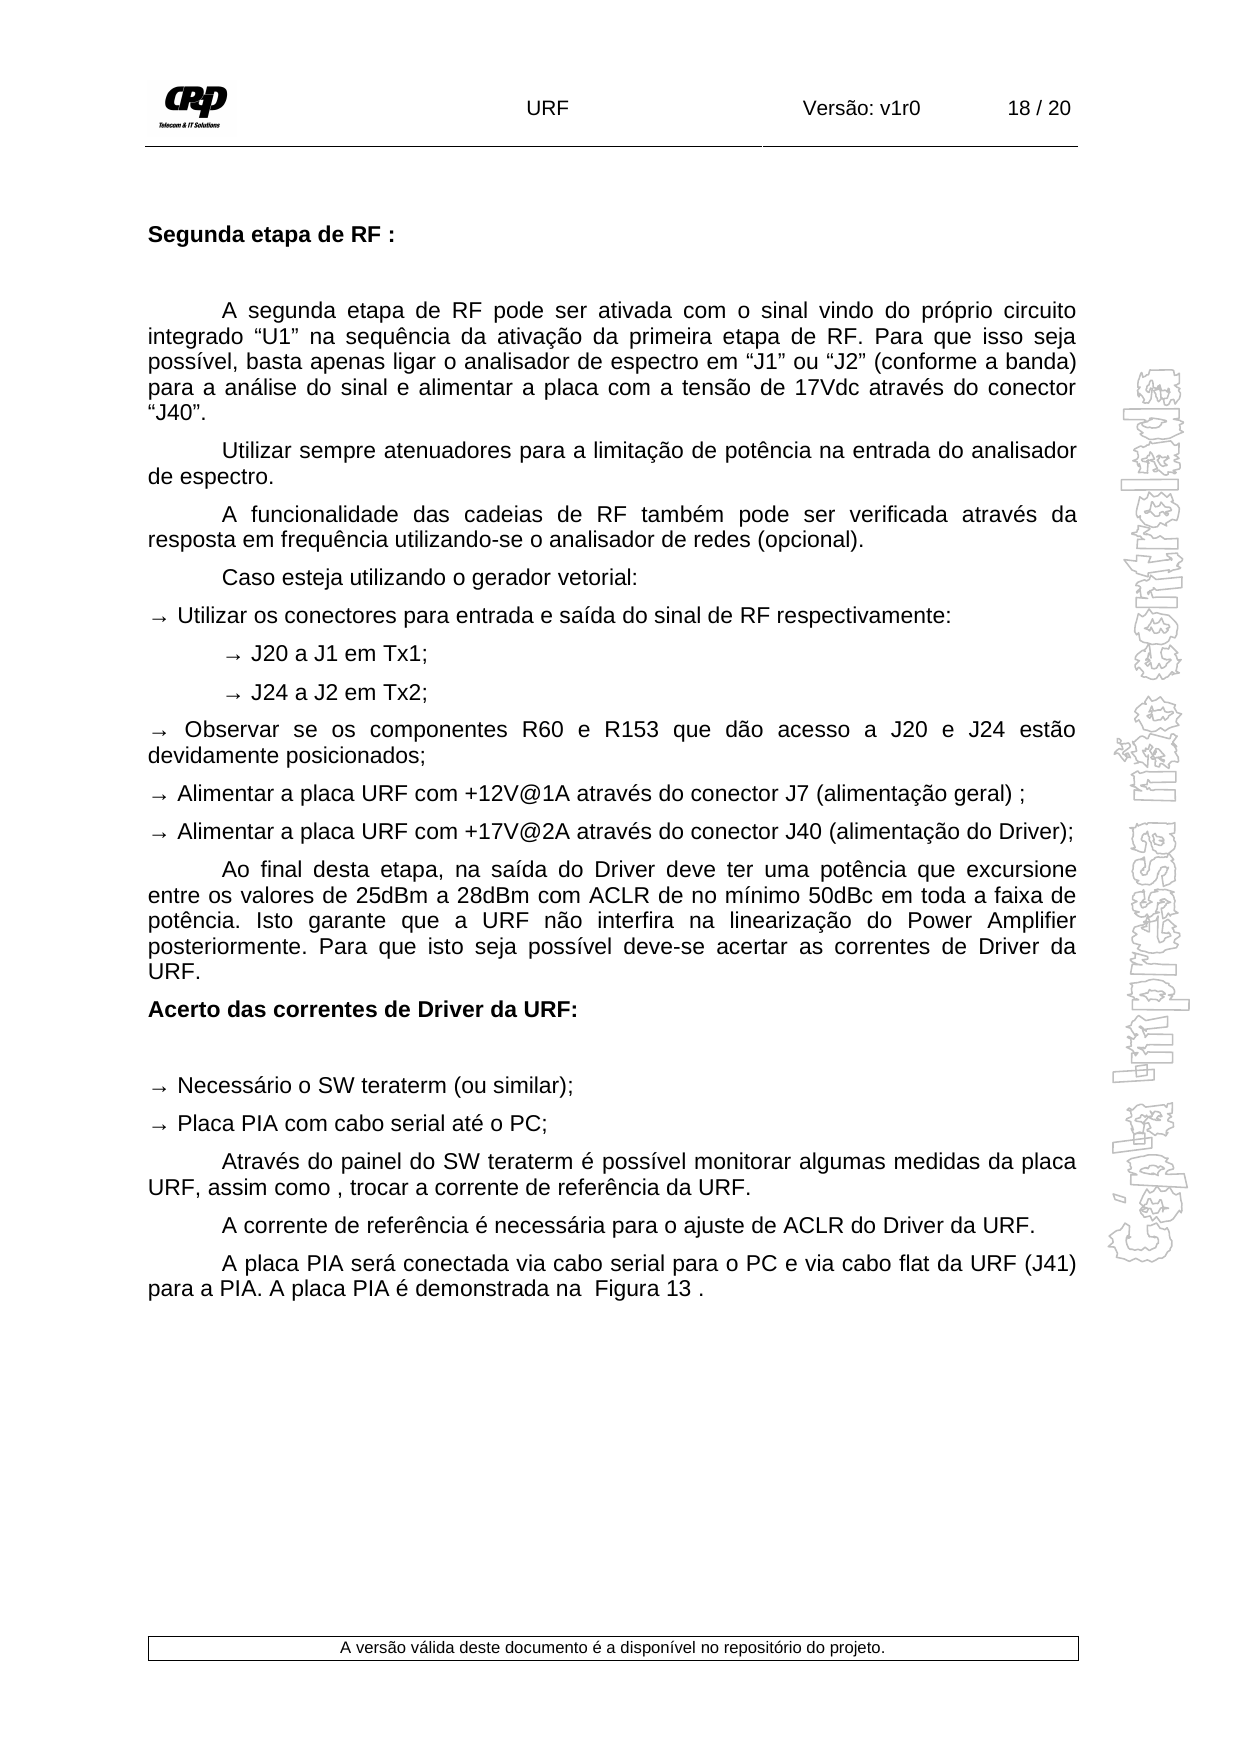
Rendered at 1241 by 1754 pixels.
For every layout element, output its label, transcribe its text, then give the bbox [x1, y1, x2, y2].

text Utilizar sempre atenuadores para a limitação de potência na entrada do analisador de espectro. [148, 438, 1078, 489]
text A corrente de referência é necessária para o ajuste de ACLR do Driver da URF. [148, 1212, 1078, 1238]
subtitle Acerto das correntes de Driver da URF: [148, 997, 1078, 1022]
text A funcionalidade das cadeias de RF também pode ser verificada através da resposta em frequência utilizando-se o analisador de redes (opcional). [148, 502, 1078, 553]
text Ao final desta etapa, na saída do Driver deve ter uma potência que excursione entre os valores de 25dBm a 28dBm com ACLR de no mínimo 50dBc em toda a faixa de potência. Isto garante que a URF não interfira na linearização do Power Amplifier posteriormente. Para que isto seja possível deve-se acertar as correntes de Driver da URF. [148, 857, 1078, 984]
text → Alimentar a placa URF com +17V@2A através do conector J40 (alimentação do Driver); [148, 819, 1078, 844]
picture [147, 80, 237, 137]
subtitle Segunda etapa de RF : [148, 222, 1078, 247]
text → Necessário o SW teraterm (ou similar); [148, 1073, 1078, 1098]
text Através do painel do SW teraterm é possível monitorar algumas medidas da placa URF, assim como , trocar a corrente de referência da URF. [148, 1149, 1078, 1200]
text Caso esteja utilizando o gerador vetorial: [148, 565, 1078, 591]
text A segunda etapa de RF pode ser ativada com o sinal vindo do próprio circuito integrado “U1” na sequência da ativação da primeira etapa de RF. Para que isso seja possível, basta apenas ligar o analisador de espectro em “J1” ou “J2” (conforme a banda) para a análise do sinal e alimentar a placa com a tensão de 17Vdc através do conector “J40”. [148, 298, 1078, 426]
text → J24 a J2 em Tx2; [148, 679, 1078, 705]
text → Alimentar a placa URF com +12V@1A através do conector J7 (alimentação geral) ; [148, 781, 1078, 806]
text → Observar se os componentes R60 e R153 que dão acesso a J20 e J24 estão devidamente posicionados; [148, 717, 1078, 768]
text A placa PIA será conectada via cabo serial para o PC e via cabo flat da URF (J41) para a PIA. A placa PIA é demonstrada na Figura 13 . [148, 1251, 1078, 1302]
text → Placa PIA com cabo serial até o PC; [148, 1111, 1078, 1136]
text → Utilizar os conectores para entrada e saída do sinal de RF respectivamente: [148, 603, 1078, 629]
text → J20 a J1 em Tx1; [148, 641, 1078, 667]
